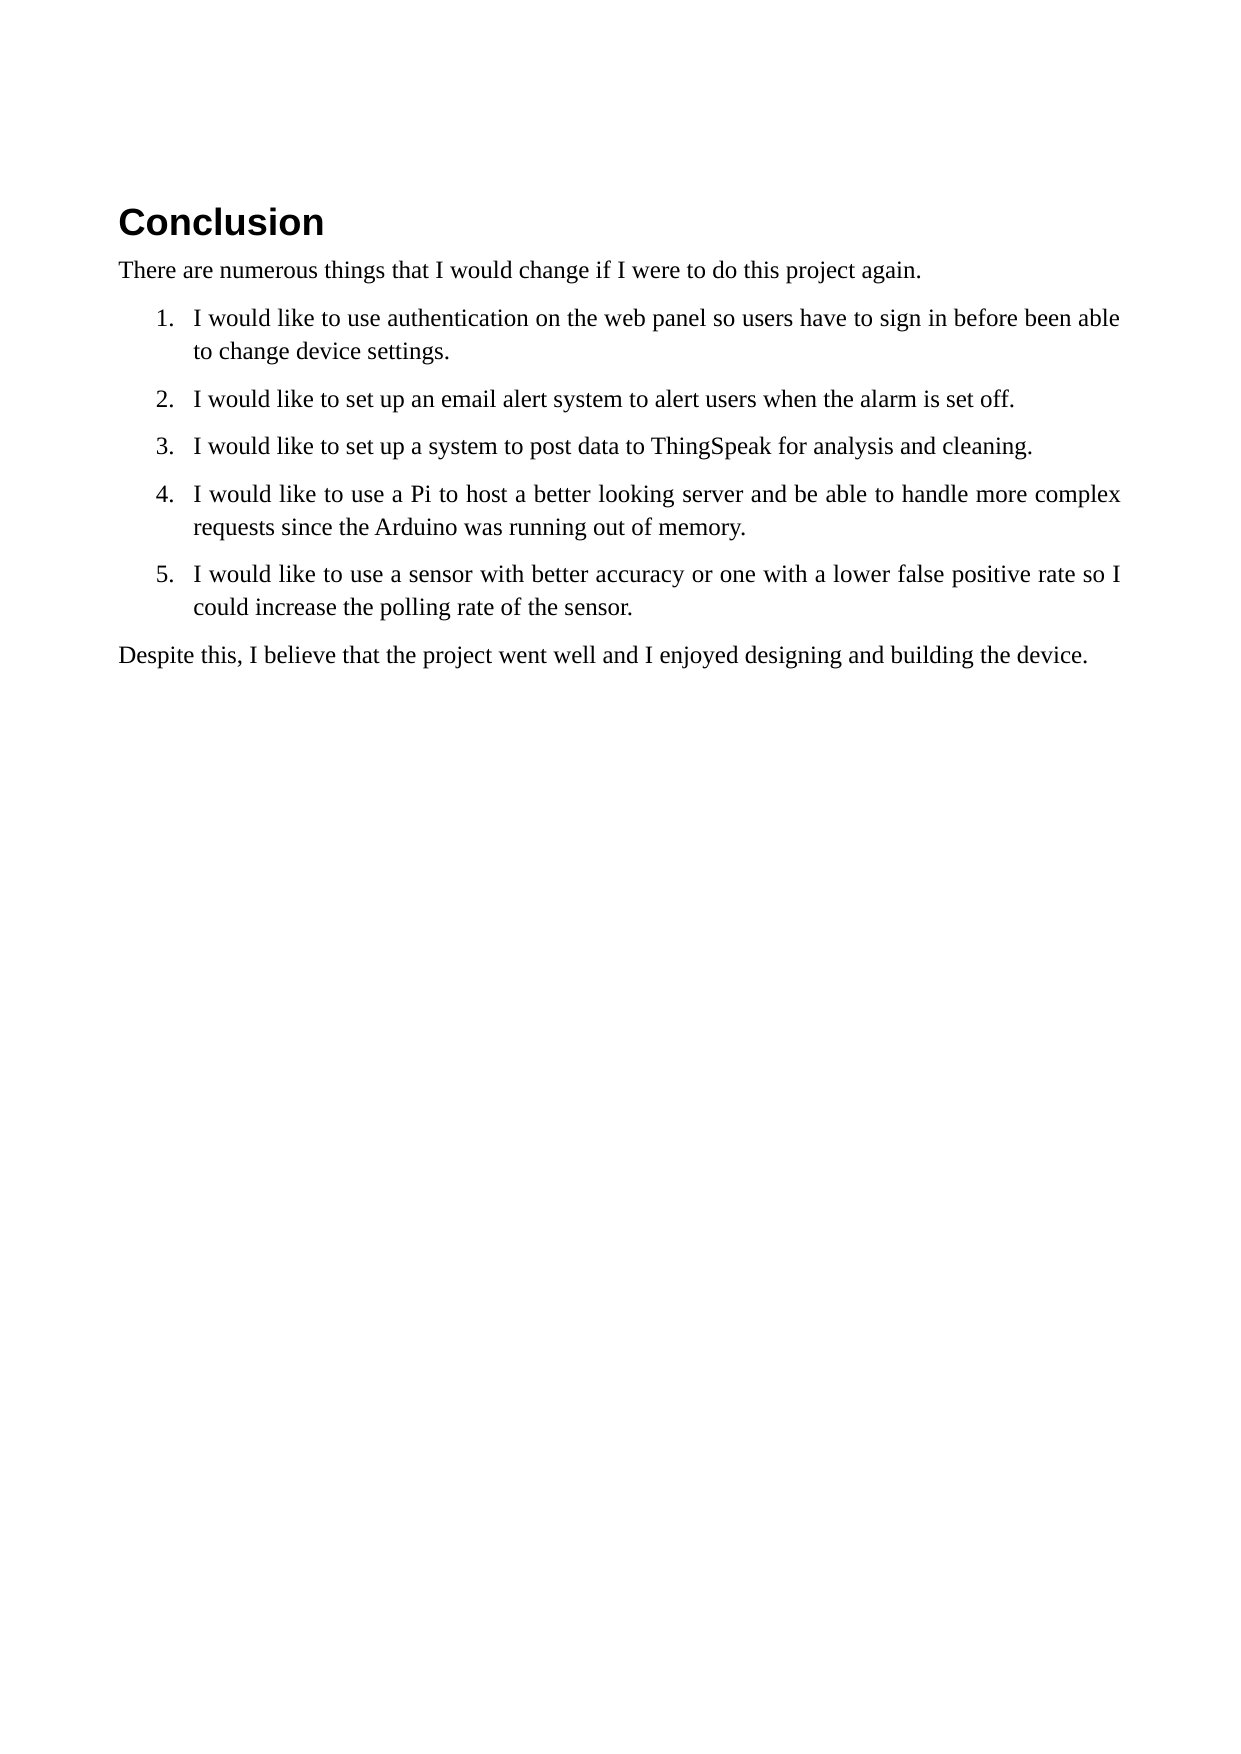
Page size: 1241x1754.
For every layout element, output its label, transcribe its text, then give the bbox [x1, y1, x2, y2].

list I would like to use a sensor with better accuracy or one with a lower false positive rate so I could increase the polling rate of the sensor. [156, 559, 1122, 621]
subtitle Conclusion [118, 199, 1122, 243]
list I would like to use a Pi to host a better looking server and be able to handle more complex requests since the Arduino was running out of memory. [156, 479, 1122, 541]
text There are numerous things that I would change if I were to do this project again. [118, 255, 1122, 284]
list I would like to use authentication on the web panel so users have to sign in before been able to change device settings. [156, 303, 1122, 365]
list I would like to set up a system to post data to ThingSpeak for analysis and cleaning. [156, 431, 1122, 460]
text Despite this, I believe that the project went well and I enjoyed designing and building the device. [118, 640, 1122, 669]
list I would like to set up an email alert system to alert users when the alarm is set off. [156, 384, 1122, 412]
